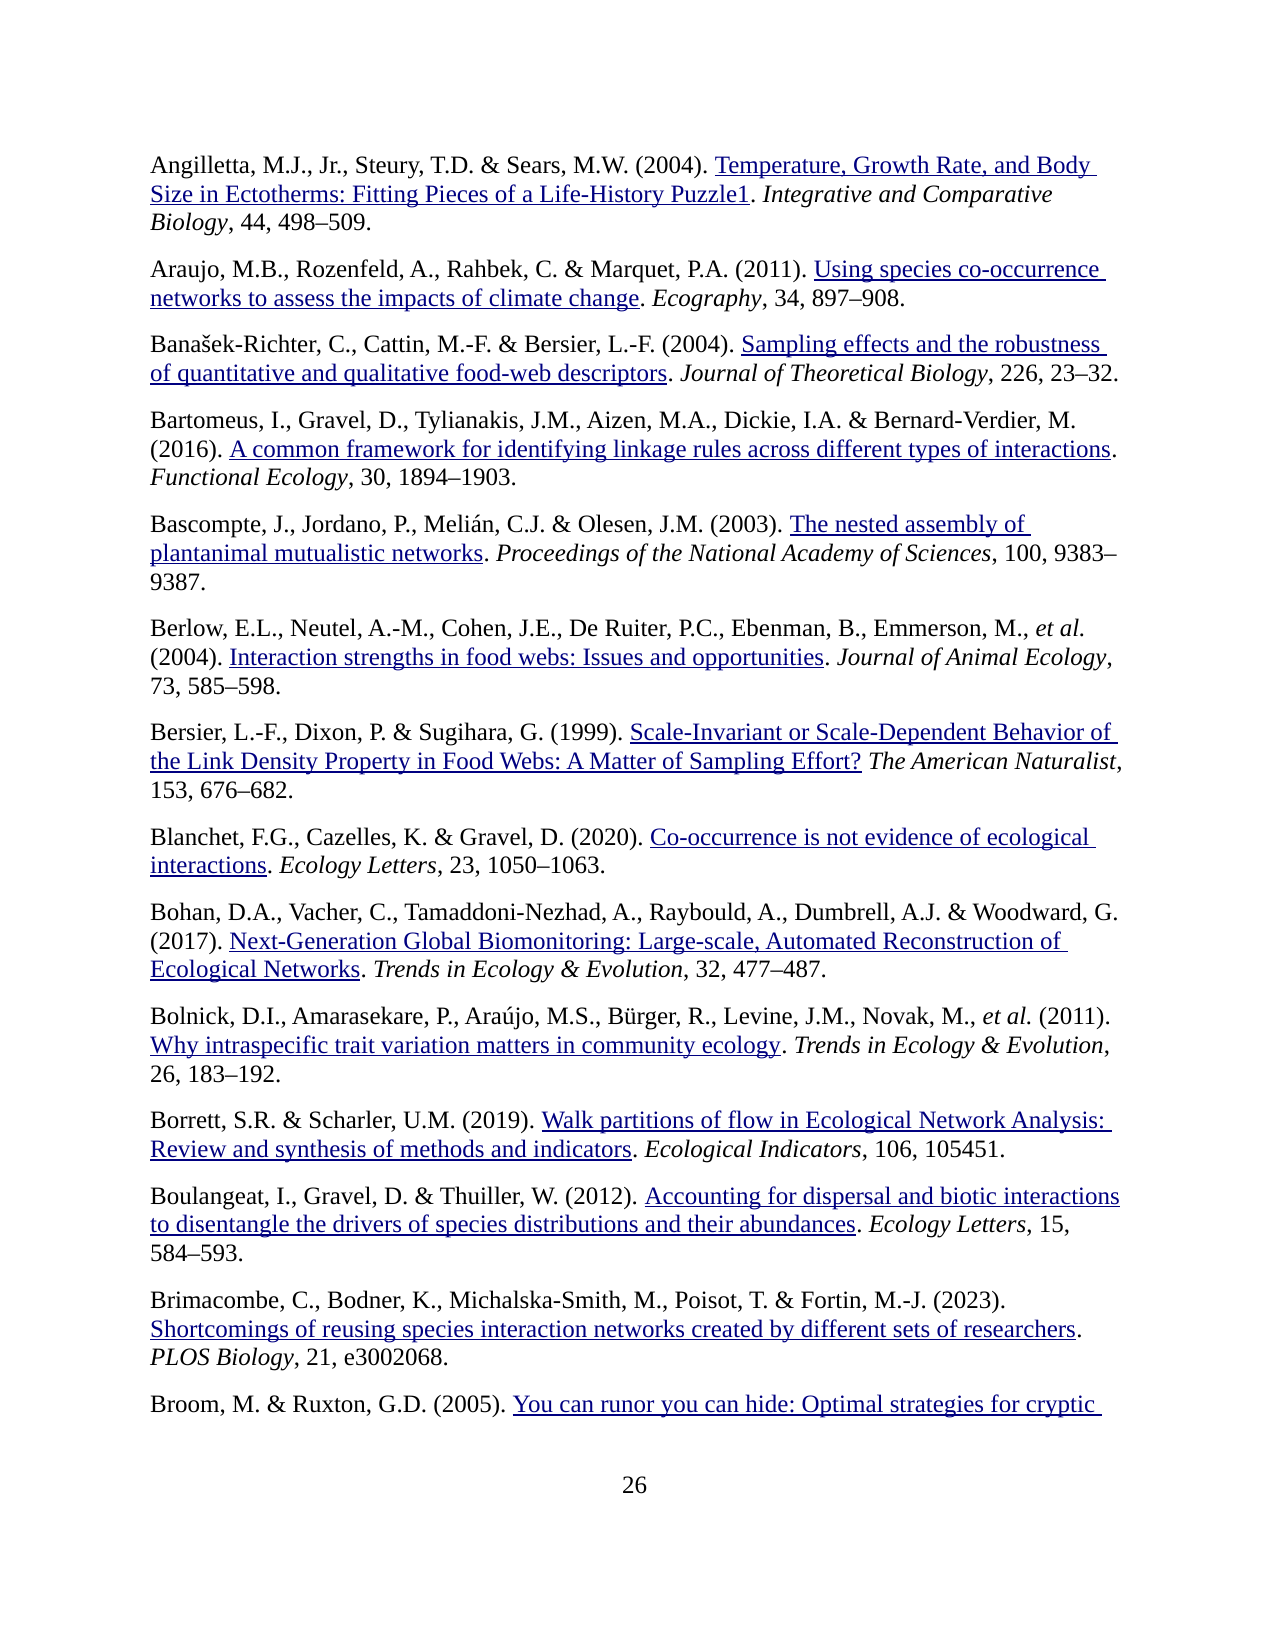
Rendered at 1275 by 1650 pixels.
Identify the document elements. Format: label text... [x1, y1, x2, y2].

text Blanchet, F.G., Cazelles, K. & Gravel, D. (2020). Co-occurrence is not evidence of ecological interactions. Ecology Letters, 23, 1050–1063. [150, 822, 1125, 879]
text Bolnick, D.I., Amarasekare, P., Araújo, M.S., Bürger, R., Levine, J.M., Novak, M., et al. (2011). Why intraspecific trait variation matters in community ecology. Trends in Ecology & Evolution, 26, 183–192. [150, 1001, 1125, 1087]
text Bersier, L.-F., Dixon, P. & Sugihara, G. (1999). Scale-Invariant or Scale-Dependent Behavior of the Link Density Property in Food Webs: A Matter of Sampling Effort? The American Naturalist, 153, 676–682. [150, 717, 1125, 804]
text Brimacombe, C., Bodner, K., Michalska-Smith, M., Poisot, T. & Fortin, M.-J. (2023). Shortcomings of reusing species interaction networks created by different sets of researchers. PLOS Biology, 21, e3002068. [150, 1285, 1125, 1371]
text Bartomeus, I., Gravel, D., Tylianakis, J.M., Aizen, M.A., Dickie, I.A. & Bernard-Verdier, M. (2016). A common framework for identifying linkage rules across different types of interactions. Functional Ecology, 30, 1894–1903. [150, 405, 1125, 491]
text Broom, M. & Ruxton, G.D. (2005). You can runor you can hide: Optimal strategies for cryptic [150, 1389, 1125, 1418]
text Bascompte, J., Jordano, P., Melián, C.J. & Olesen, J.M. (2003). The nested assembly of plantanimal mutualistic networks. Proceedings of the National Academy of Sciences, 100, 9383–9387. [150, 509, 1125, 595]
text Bohan, D.A., Vacher, C., Tamaddoni-Nezhad, A., Raybould, A., Dumbrell, A.J. & Woodward, G. (2017). Next-Generation Global Biomonitoring: Large-scale, Automated Reconstruction of Ecological Networks. Trends in Ecology & Evolution, 32, 477–487. [150, 897, 1125, 983]
text Berlow, E.L., Neutel, A.-M., Cohen, J.E., De Ruiter, P.C., Ebenman, B., Emmerson, M., et al. (2004). Interaction strengths in food webs: Issues and opportunities. Journal of Animal Ecology, 73, 585–598. [150, 613, 1125, 699]
text Angilletta, M.J., Jr., Steury, T.D. & Sears, M.W. (2004). Temperature, Growth Rate, and Body Size in Ectotherms: Fitting Pieces of a Life-History Puzzle1. Integrative and Comparative Biology, 44, 498–509. [150, 150, 1125, 236]
text Borrett, S.R. & Scharler, U.M. (2019). Walk partitions of flow in Ecological Network Analysis: Review and synthesis of methods and indicators. Ecological Indicators, 106, 105451. [150, 1105, 1125, 1163]
text Boulangeat, I., Gravel, D. & Thuiller, W. (2012). Accounting for dispersal and biotic interactions to disentangle the drivers of species distributions and their abundances. Ecology Letters, 15, 584–593. [150, 1181, 1125, 1267]
text Banašek-Richter, C., Cattin, M.-F. & Bersier, L.-F. (2004). Sampling effects and the robustness of quantitative and qualitative food-web descriptors. Journal of Theoretical Biology, 226, 23–32. [150, 329, 1125, 387]
text Araujo, M.B., Rozenfeld, A., Rahbek, C. & Marquet, P.A. (2011). Using species co-occurrence networks to assess the impacts of climate change. Ecography, 34, 897–908. [150, 254, 1125, 312]
